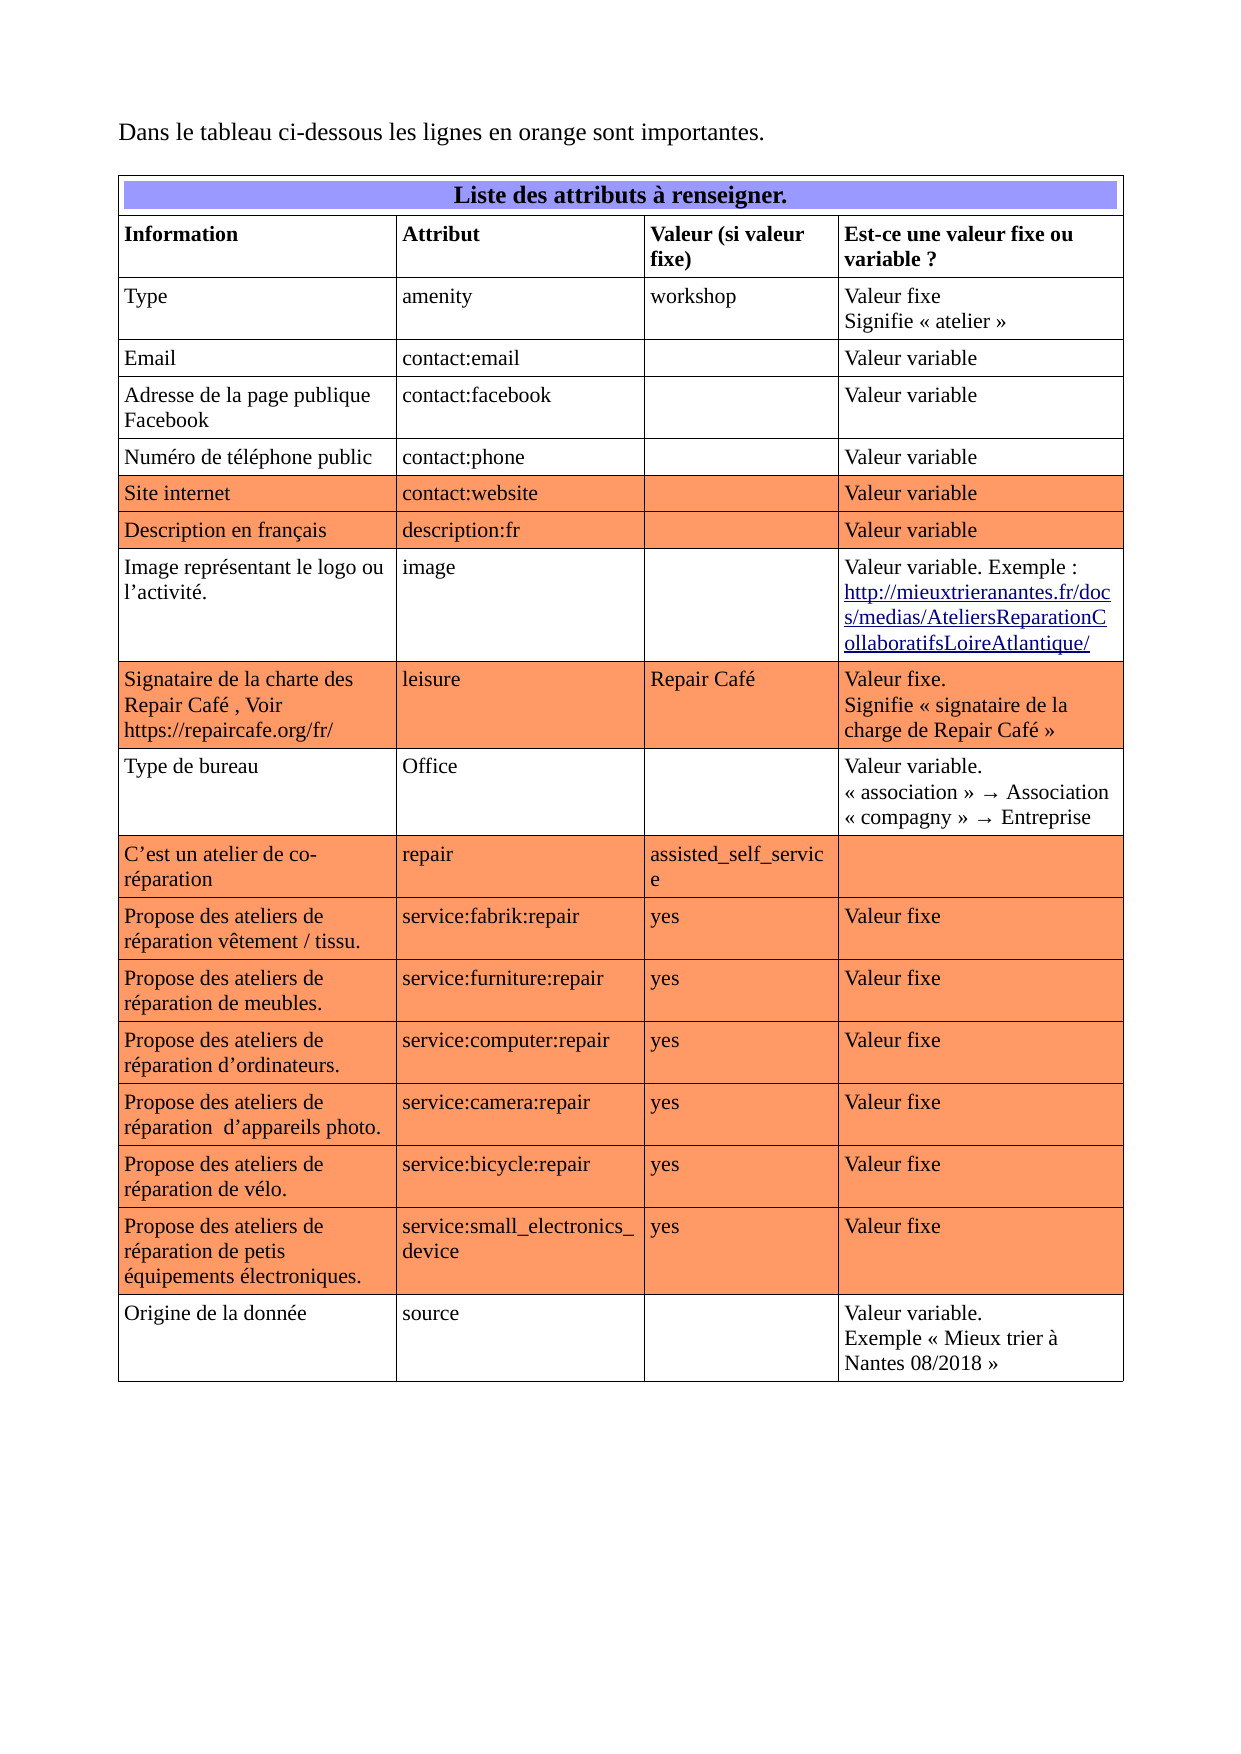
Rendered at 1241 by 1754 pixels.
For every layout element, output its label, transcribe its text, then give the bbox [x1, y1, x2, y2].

table_cell Origine de la donnée [119, 1295, 396, 1381]
text Dans le tableau ci-dessous les lignes en orange sont importantes. [118, 117, 1122, 146]
table_cell [645, 1295, 838, 1381]
table_cell Adresse de la page publique Facebook [119, 377, 396, 438]
table_cell service:bicycle:repair [397, 1146, 644, 1207]
table_cell contact:phone [397, 439, 644, 474]
table_cell service:camera:repair [397, 1084, 644, 1145]
table_cell Description en français [119, 512, 396, 548]
table_cell Valeur variable. Exemple : http://mieuxtrieranantes.fr/docs/medias/AteliersReparationCollaboratifsLoireAtlantique/ [839, 549, 1123, 661]
table_cell Propose des ateliers de réparation de meubles. [119, 960, 396, 1021]
table_cell Est-ce une valeur fixe ou variable ? [839, 216, 1123, 277]
table_cell [645, 476, 838, 511]
table_cell [645, 439, 838, 474]
table_cell Propose des ateliers de réparation de vélo. [119, 1146, 396, 1207]
table_cell Valeur variable [839, 377, 1123, 438]
table_cell Office [397, 749, 644, 835]
table_cell Valeur variable. « association » → Association « compagny » → Entreprise [839, 749, 1123, 835]
table_cell yes [645, 960, 838, 1021]
table_cell service:fabrik:repair [397, 898, 644, 959]
table_cell yes [645, 1022, 838, 1083]
table_cell Image représentant le logo ou l’activité. [119, 549, 396, 661]
table_cell yes [645, 1146, 838, 1207]
table_cell Valeur (si valeur fixe) [645, 216, 838, 277]
table_cell contact:email [397, 340, 644, 376]
table_cell Valeur variable [839, 439, 1123, 474]
table_cell yes [645, 1084, 838, 1145]
table_cell Valeur fixe Signifie « atelier » [839, 278, 1123, 339]
table_cell C’est un atelier de co-réparation [119, 836, 396, 897]
table_cell Type de bureau [119, 749, 396, 835]
table_cell Valeur fixe [839, 1022, 1123, 1083]
table_cell [645, 512, 838, 548]
table_cell Attribut [397, 216, 644, 277]
table_cell [645, 377, 838, 438]
table_cell Propose des ateliers de réparation d’appareils photo. [119, 1084, 396, 1145]
table_cell repair [397, 836, 644, 897]
table_cell Propose des ateliers de réparation d’ordinateurs. [119, 1022, 396, 1083]
table_cell Numéro de téléphone public [119, 439, 396, 474]
table_cell service:furniture:repair [397, 960, 644, 1021]
table_cell leisure [397, 662, 644, 748]
table_cell Type [119, 278, 396, 339]
table_cell Email [119, 340, 396, 376]
table_header Liste des attributs à renseigner. [119, 176, 1123, 215]
table_cell assisted_self_service [645, 836, 838, 897]
table_cell source [397, 1295, 644, 1381]
table_cell Valeur fixe [839, 1146, 1123, 1207]
table_cell contact:website [397, 476, 644, 511]
table_cell Repair Café [645, 662, 838, 748]
table_cell Site internet [119, 476, 396, 511]
table_cell [645, 549, 838, 661]
table_cell Propose des ateliers de réparation de petis équipements électroniques. [119, 1208, 396, 1294]
table_cell Valeur variable [839, 476, 1123, 511]
table_cell Valeur fixe [839, 1084, 1123, 1145]
table_cell Valeur variable [839, 340, 1123, 376]
table_cell Valeur variable [839, 512, 1123, 548]
table_cell Valeur fixe [839, 898, 1123, 959]
table_cell [839, 836, 1123, 897]
table_cell [645, 340, 838, 376]
table_cell Valeur fixe. Signifie « signataire de la charge de Repair Café » [839, 662, 1123, 748]
table_cell Valeur fixe [839, 960, 1123, 1021]
table_cell Valeur fixe [839, 1208, 1123, 1294]
table_cell description:fr [397, 512, 644, 548]
table_cell [645, 749, 838, 835]
table_cell Information [119, 216, 396, 277]
table_cell workshop [645, 278, 838, 339]
table_cell image [397, 549, 644, 661]
table_cell service:small_electronics_device [397, 1208, 644, 1294]
table_cell service:computer:repair [397, 1022, 644, 1083]
table_cell yes [645, 898, 838, 959]
table_cell amenity [397, 278, 644, 339]
table_cell yes [645, 1208, 838, 1294]
table_cell contact:facebook [397, 377, 644, 438]
table_cell Signataire de la charte des Repair Café , Voir https://repaircafe.org/fr/ [119, 662, 396, 748]
table_cell Valeur variable. Exemple « Mieux trier à Nantes 08/2018 » [839, 1295, 1123, 1381]
table_cell Propose des ateliers de réparation vêtement / tissu. [119, 898, 396, 959]
